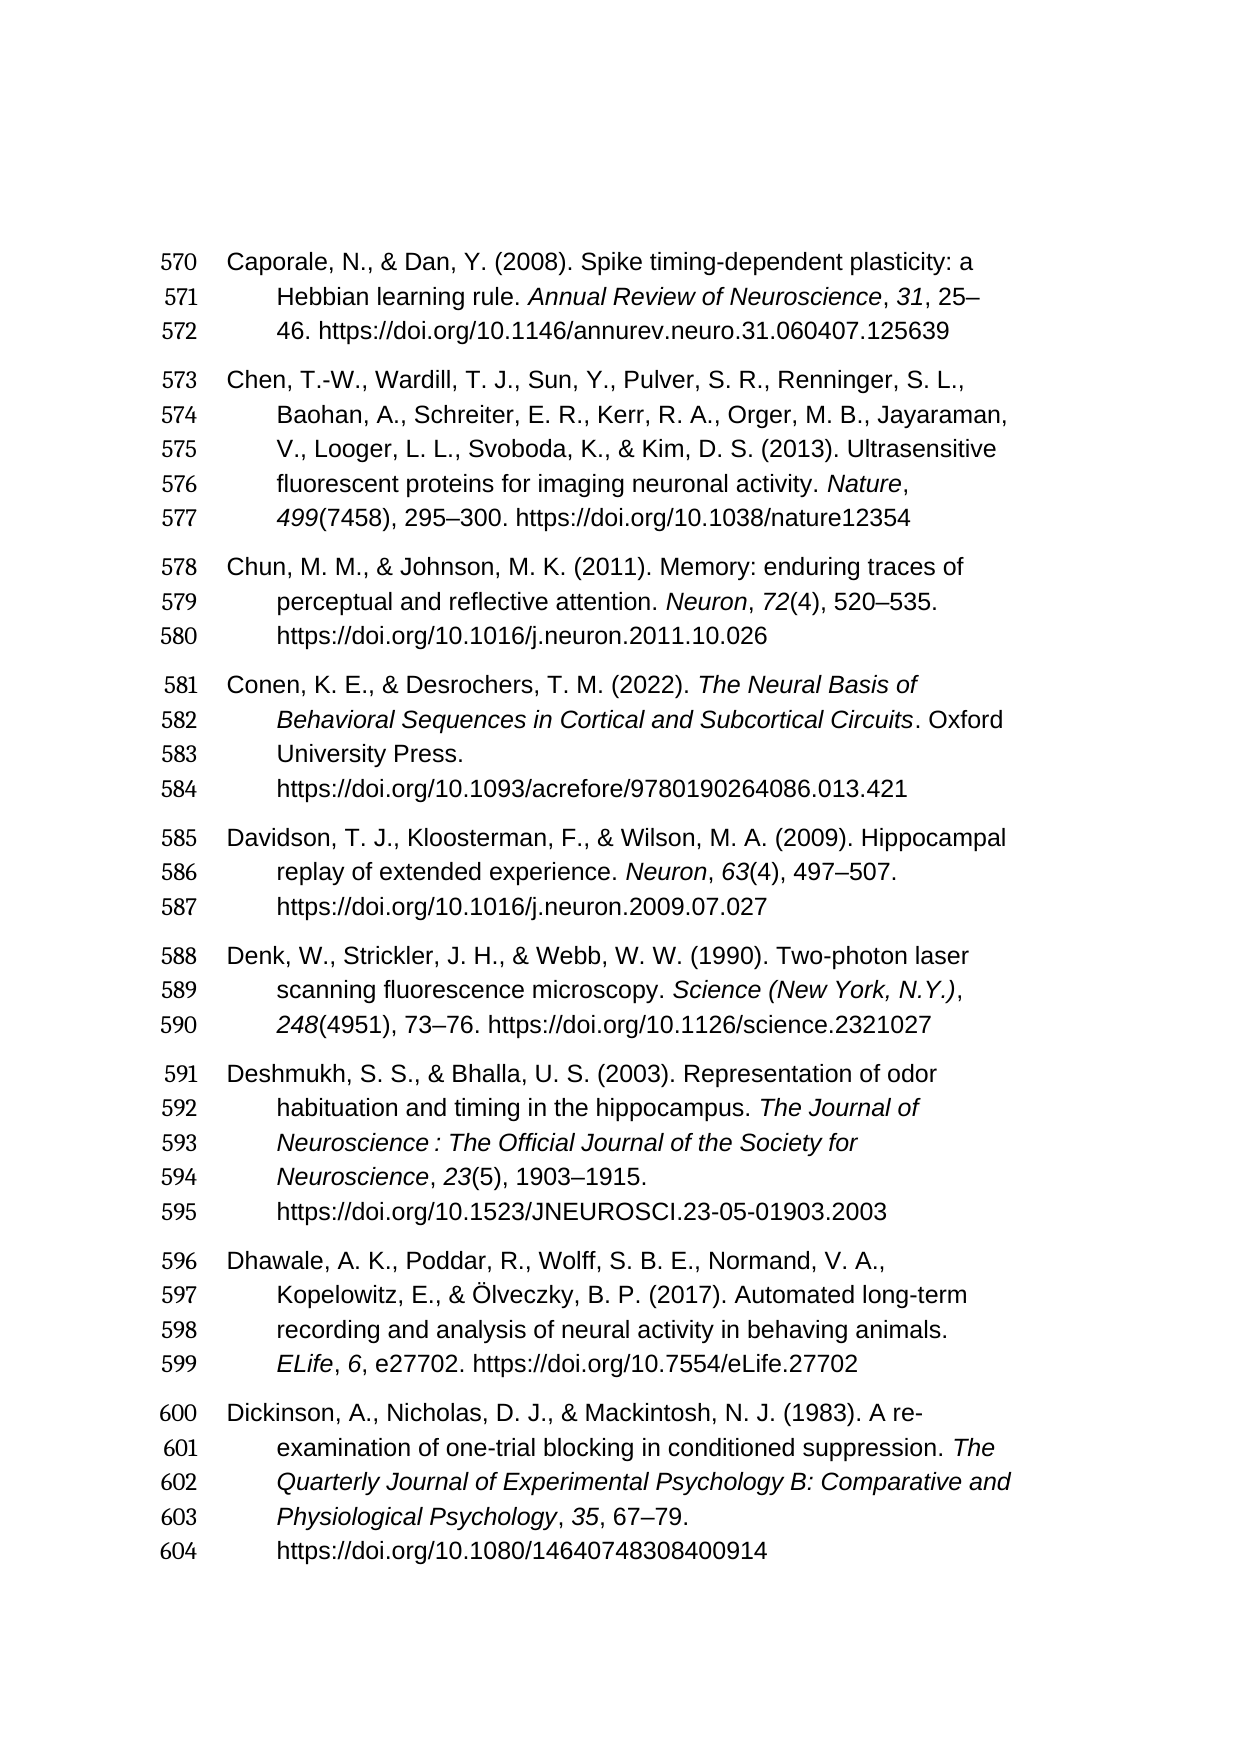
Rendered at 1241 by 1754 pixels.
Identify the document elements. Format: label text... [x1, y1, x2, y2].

text Denk, W., Strickler, J. H., & Webb, W. W. (1990). Two-photon laser scanning fluorescence microscopy. Science (New York, N.Y.), 248(4951), 73–76. https://doi.org/10.1126/science.2321027 [226, 941, 1014, 1038]
text Conen, K. E., & Desrochers, T. M. (2022). The Neural Basis of Behavioral Sequences in Cortical and Subcortical Circuits. Oxford University Press. https://doi.org/10.1093/acrefore/9780190264086.013.421 [226, 670, 1014, 802]
text Dhawale, A. K., Poddar, R., Wolff, S. B. E., Normand, V. A., Kopelowitz, E., & Ölveczky, B. P. (2017). Automated long-term recording and analysis of neural activity in behaving animals. ELife, 6, e27702. https://doi.org/10.7554/eLife.27702 [226, 1246, 1014, 1378]
text Deshmukh, S. S., & Bhalla, U. S. (2003). Representation of odor habituation and timing in the hippocampus. The Journal of Neuroscience : The Official Journal of the Society for Neuroscience, 23(5), 1903–1915. https://doi.org/10.1523/JNEUROSCI.23-05-01903.2003 [226, 1059, 1014, 1225]
text Caporale, N., & Dan, Y. (2008). Spike timing-dependent plasticity: a Hebbian learning rule. Annual Review of Neuroscience, 31, 25–46. https://doi.org/10.1146/annurev.neuro.31.060407.125639 [226, 247, 1014, 345]
text Chen, T.-W., Wardill, T. J., Sun, Y., Pulver, S. R., Renninger, S. L., Baohan, A., Schreiter, E. R., Kerr, R. A., Orger, M. B., Jayaraman, V., Looger, L. L., Svoboda, K., & Kim, D. S. (2013). Ultrasensitive fluorescent proteins for imaging neuronal activity. Nature, 499(7458), 295–300. https://doi.org/10.1038/nature12354 [226, 365, 1014, 532]
text Chun, M. M., & Johnson, M. K. (2011). Memory: enduring traces of perceptual and reflective attention. Neuron, 72(4), 520–535. https://doi.org/10.1016/j.neuron.2011.10.026 [226, 552, 1014, 650]
text Dickinson, A., Nicholas, D. J., & Mackintosh, N. J. (1983). A re-examination of one-trial blocking in conditioned suppression. The Quarterly Journal of Experimental Psychology B: Comparative and Physiological Psychology, 35, 67–79. https://doi.org/10.1080/14640748308400914 [226, 1398, 1014, 1565]
text Davidson, T. J., Kloosterman, F., & Wilson, M. A. (2009). Hippocampal replay of extended experience. Neuron, 63(4), 497–507. https://doi.org/10.1016/j.neuron.2009.07.027 [226, 823, 1014, 920]
